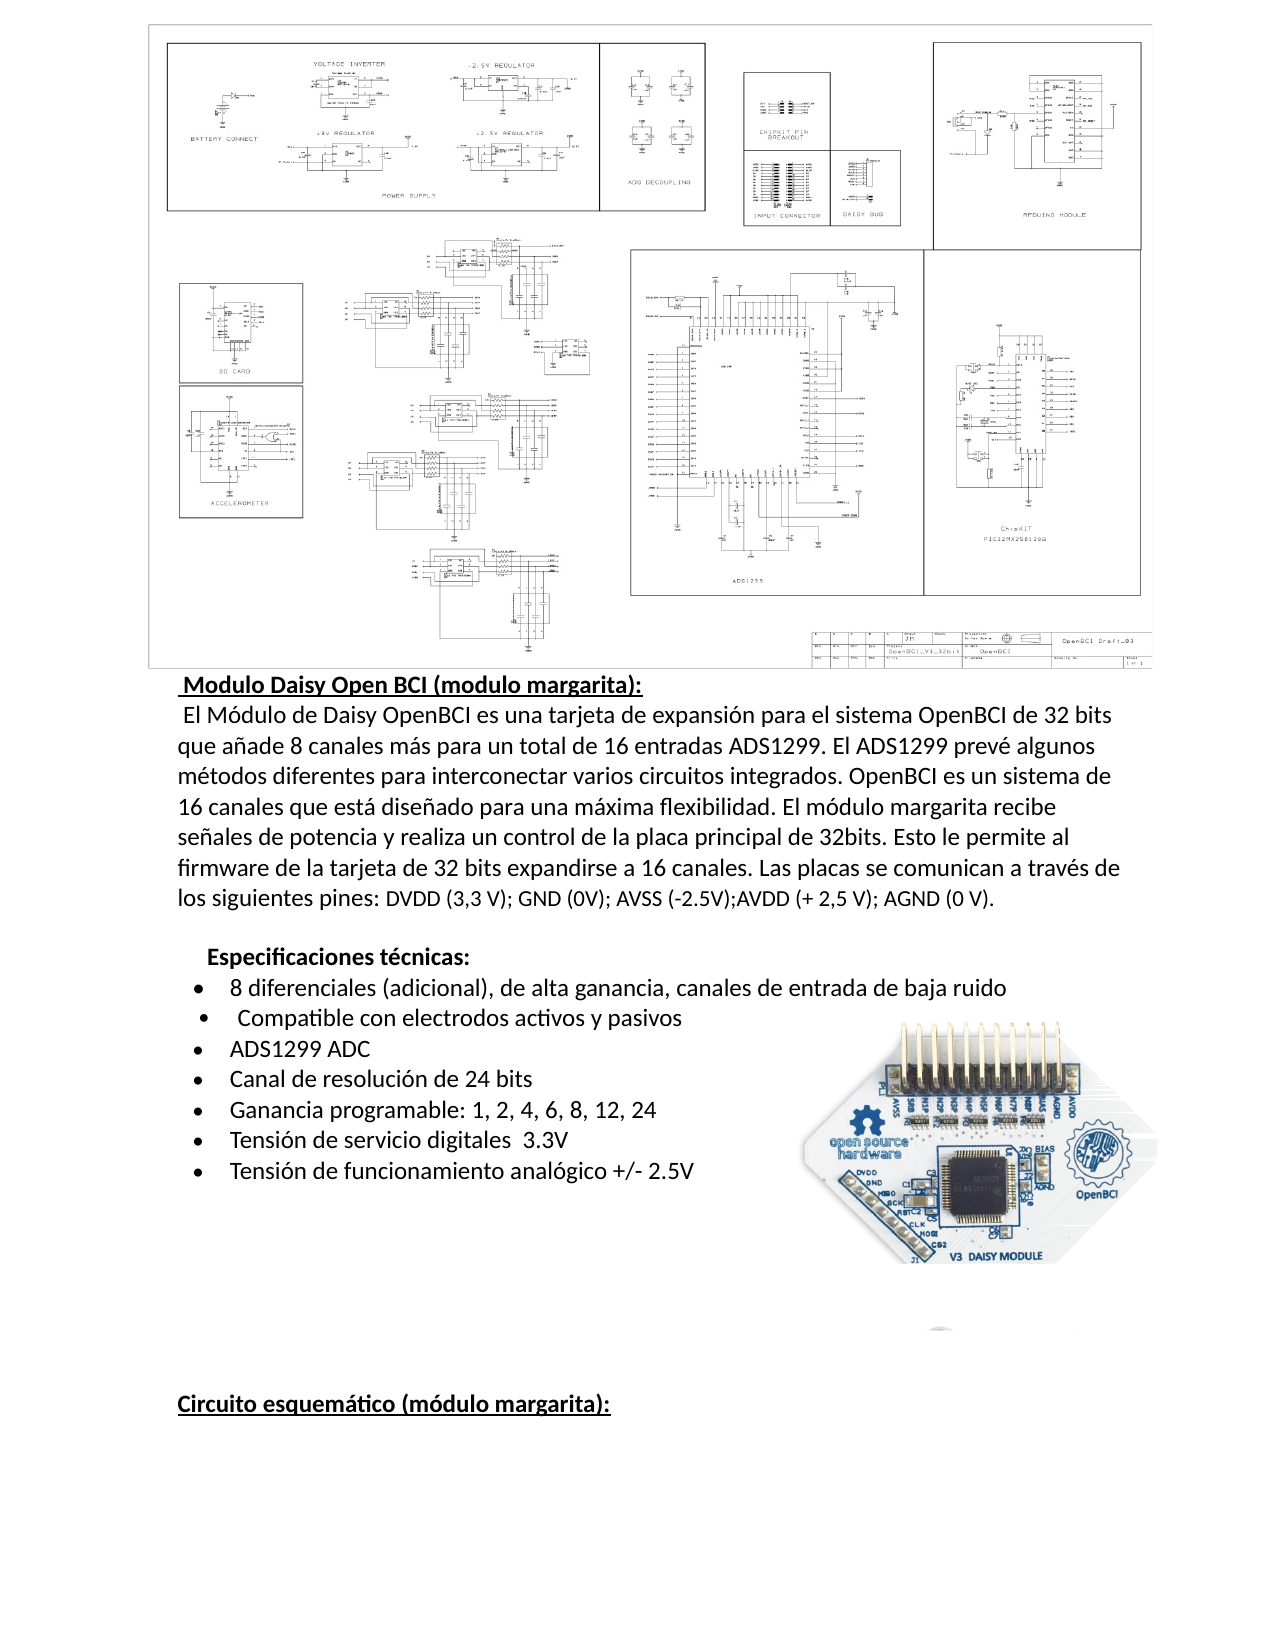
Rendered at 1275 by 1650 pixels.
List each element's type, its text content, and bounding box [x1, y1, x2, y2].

text Especificaciones técnicas: [207, 941, 1122, 972]
list [1059, 1033, 1122, 1063]
text El Módulo de Daisy OpenBCI es una tarjeta de expansión para el sistema OpenBCI de 32 bits que añade 8 canales más para un total de 16 entradas ADS1299. El ADS1299 prevé algunos métodos diferentes para interconectar varios circuitos integrados. OpenBCI es un sistema de 16 canales que está diseñado para una máxima flexibilidad. El módulo margarita recibe señales de potencia y realiza un control de la placa principal de 32bits. Esto le permite al firmware de la tarjeta de 32 bits expandirse a 16 canales. Las placas se comunican a través de los siguientes pines: DVDD (3,3 V); GND (0V); AVSS (-2.5V);AVDD (+ 2,5 V); AGND (0 V). [177, 699, 1122, 913]
list Ganancia programable: 1, 2, 4, 6, 8, 12, 24 [192, 1094, 784, 1124]
list Compatible con electrodos activos y pasivos [200, 1002, 1122, 1033]
list ADS1299 ADC [192, 1033, 784, 1063]
list [1086, 1063, 1122, 1094]
list Canal de resolución de 24 bits [192, 1063, 784, 1094]
list 8 diferenciales (adicional), de alta ganancia, canales de entrada de baja ruido [192, 972, 1122, 1002]
text Circuito esquemático (módulo margarita): [177, 1388, 1122, 1418]
text Modulo Daisy Open BCI (modulo margarita): [177, 669, 1122, 699]
list Tensión de servicio digitales 3.3V [192, 1124, 784, 1155]
list Tensión de funcionamiento analógico +/- 2.5V [192, 1155, 784, 1185]
